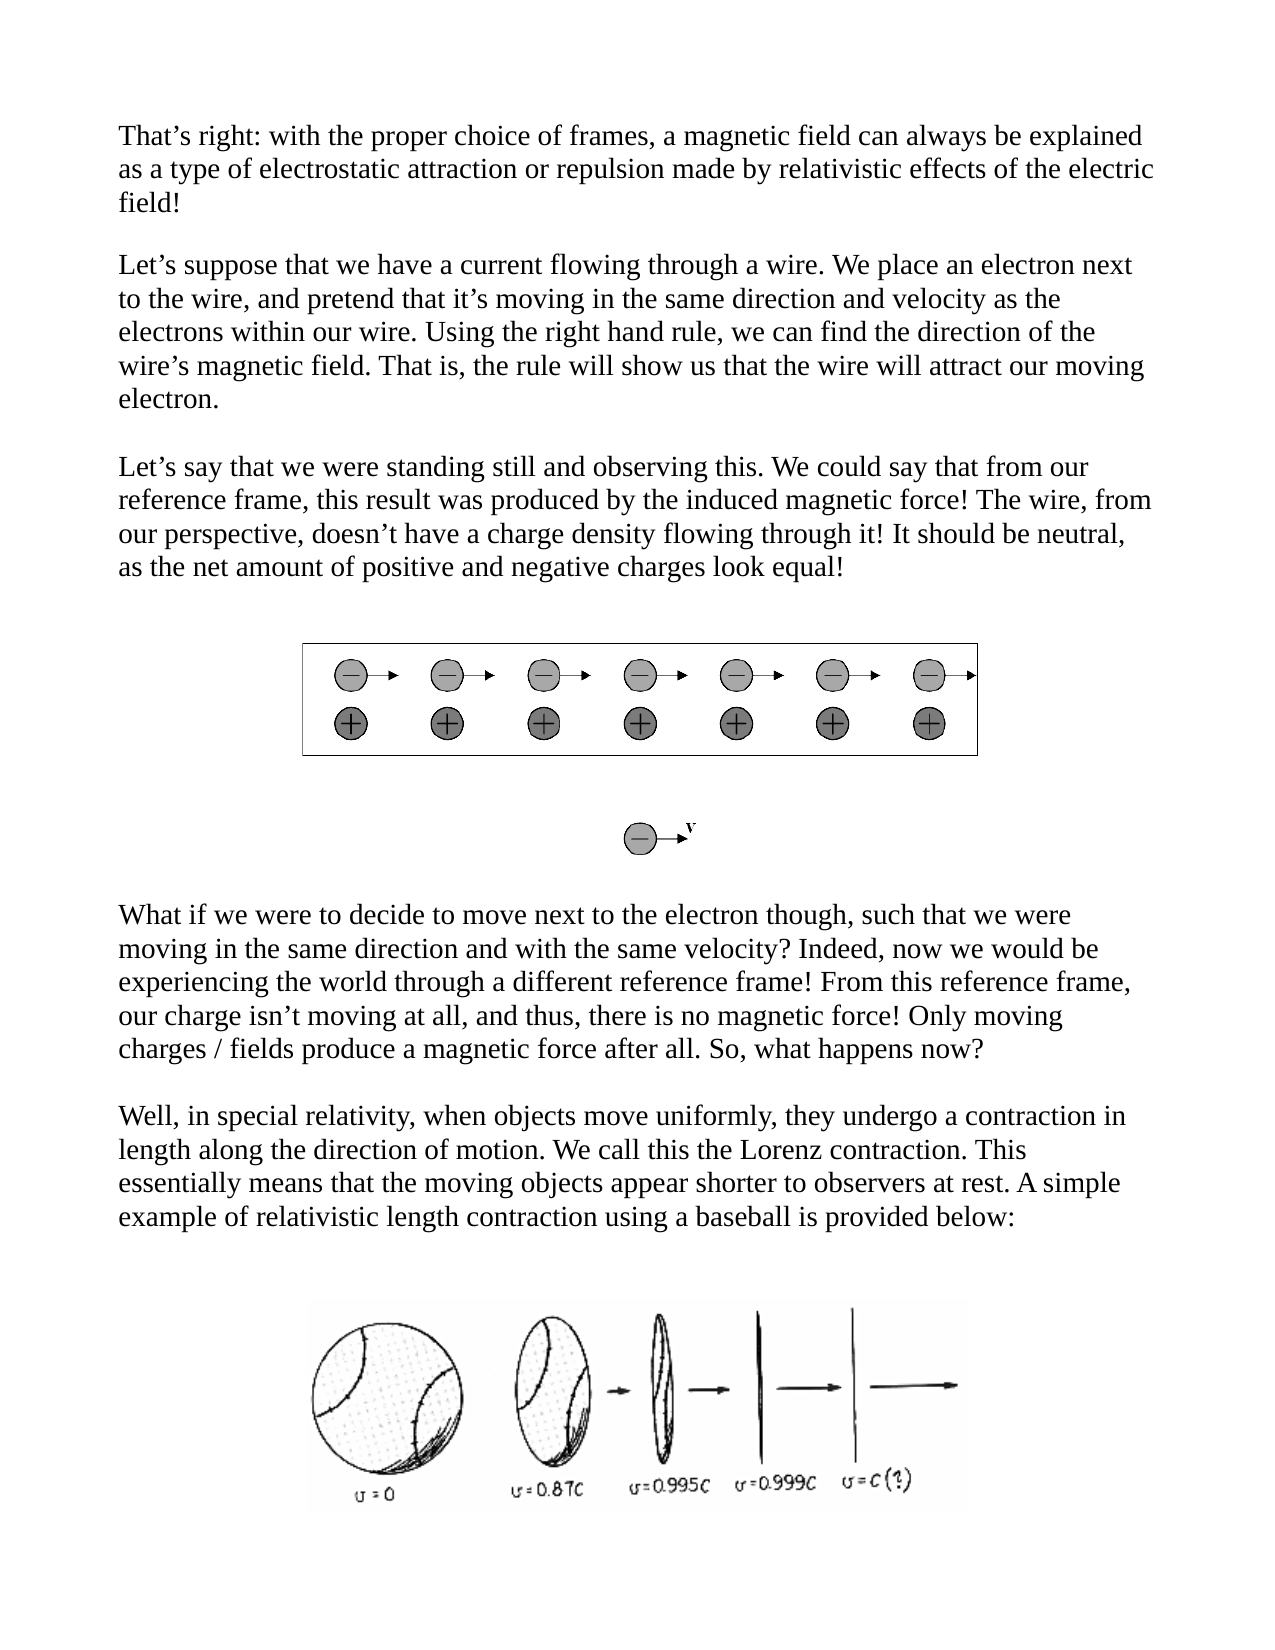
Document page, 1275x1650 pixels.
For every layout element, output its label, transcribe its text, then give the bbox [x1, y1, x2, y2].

text Well, in special relativity, when objects move uniformly, they undergo a contraction in length along the direction of motion. We call this the Lorenz contraction. This essentially means that the moving objects appear shorter to observers at rest. A simple example of relativistic length contraction using a baseball is provided below: [118, 1098, 1157, 1233]
picture [305, 1299, 970, 1513]
text That’s right: with the proper choice of frames, a magnetic field can always be explained as a type of electrostatic attraction or repulsion made by relativistic effects of the electric field! [118, 118, 1157, 219]
picture [274, 616, 1001, 869]
text What if we were to decide to move next to the electron though, such that we were moving in the same direction and with the same velocity? Indeed, now we would be experiencing the world through a different reference frame! From this reference frame, our charge isn’t moving at all, and thus, there is no magnetic force! Only moving charges / fields produce a magnetic force after all. So, what happens now? [118, 897, 1157, 1065]
text Let’s say that we were standing still and observing this. We could say that from our reference frame, this result was produced by the induced magnetic force! The wire, from our perspective, doesn’t have a charge density flowing through it! It should be neutral, as the net amount of positive and negative charges look equal! [118, 449, 1157, 583]
text Let’s suppose that we have a current flowing through a wire. We place an electron next to the wire, and pretend that it’s moving in the same direction and velocity as the electrons within our wire. Using the right hand rule, we can find the direction of the wire’s magnetic field. That is, the rule will show us that the wire will attract our moving electron. [118, 247, 1157, 415]
